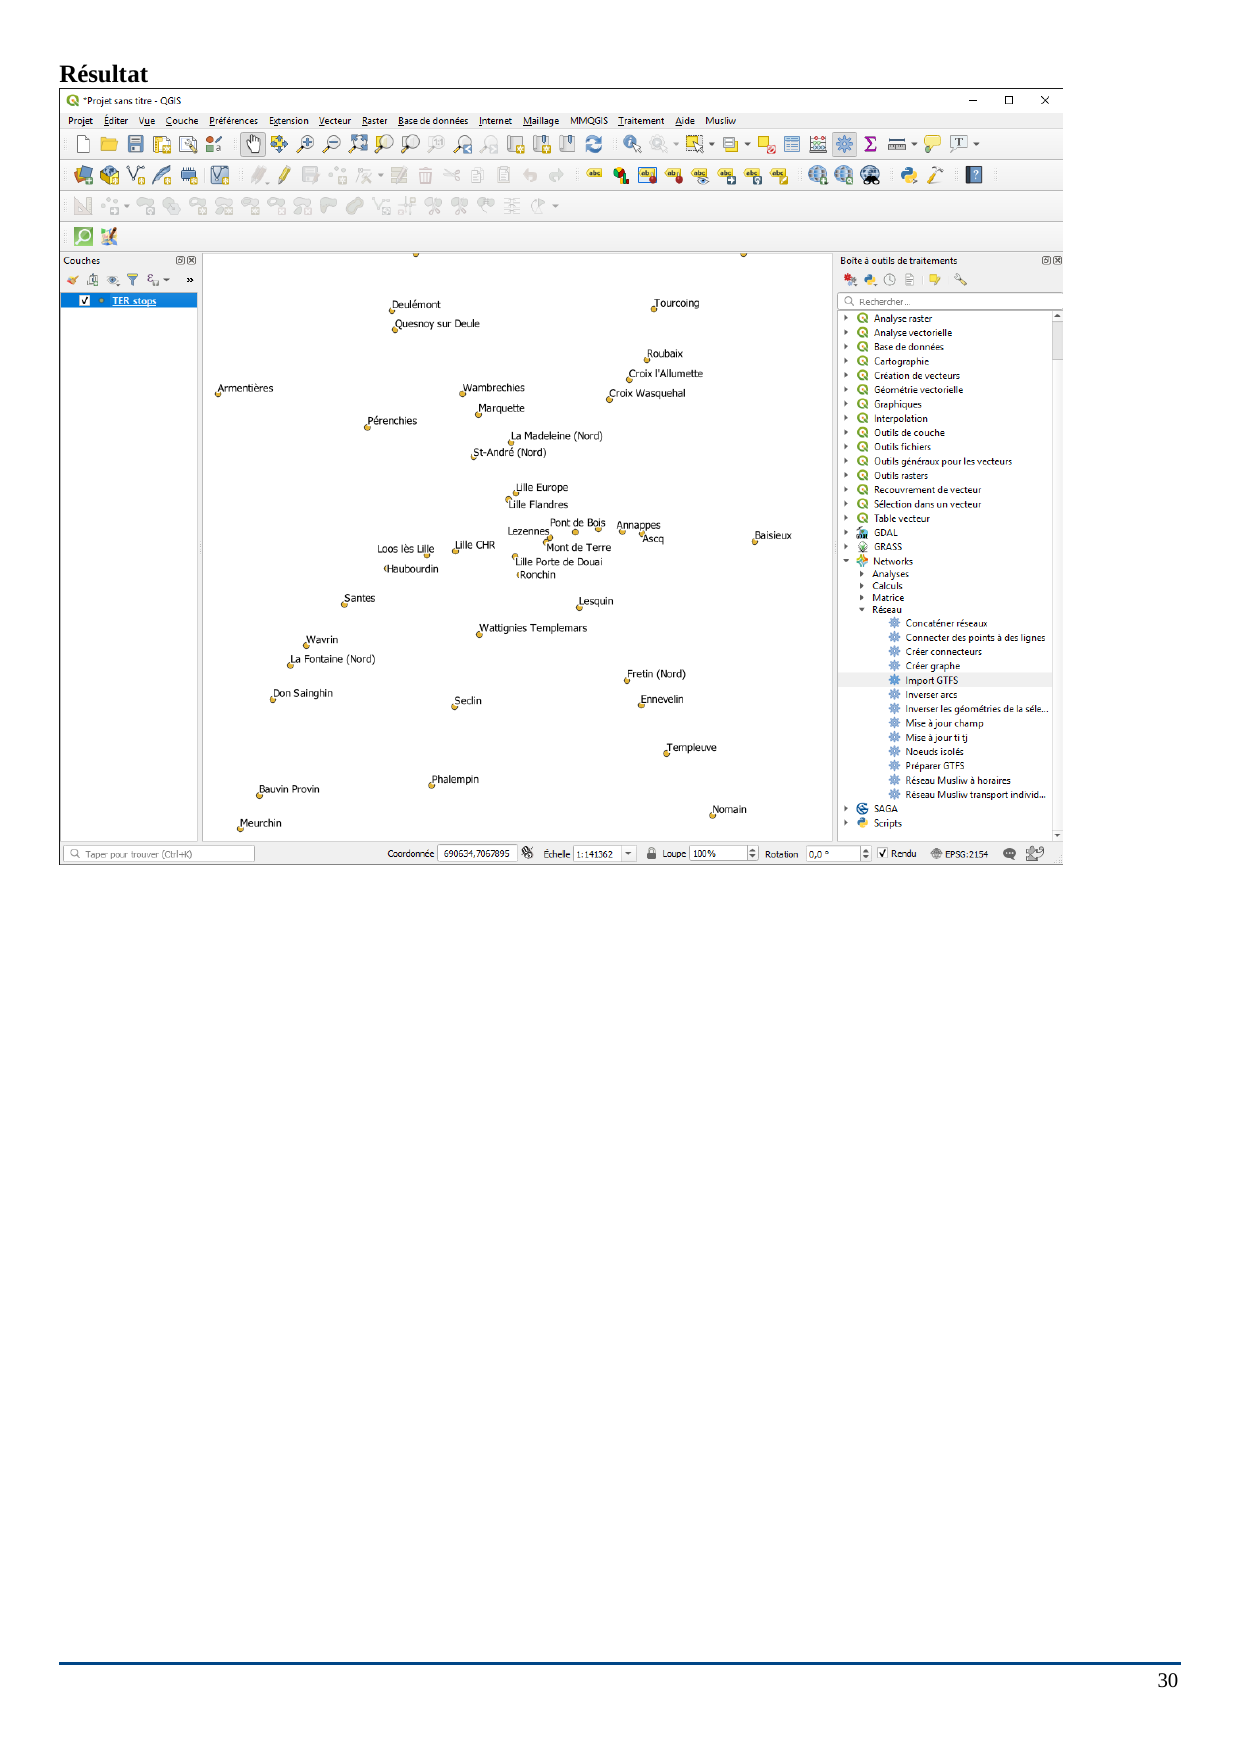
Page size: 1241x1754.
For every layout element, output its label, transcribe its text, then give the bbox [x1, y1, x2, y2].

text Résultat [59, 59, 1181, 88]
picture [59, 88, 1063, 865]
